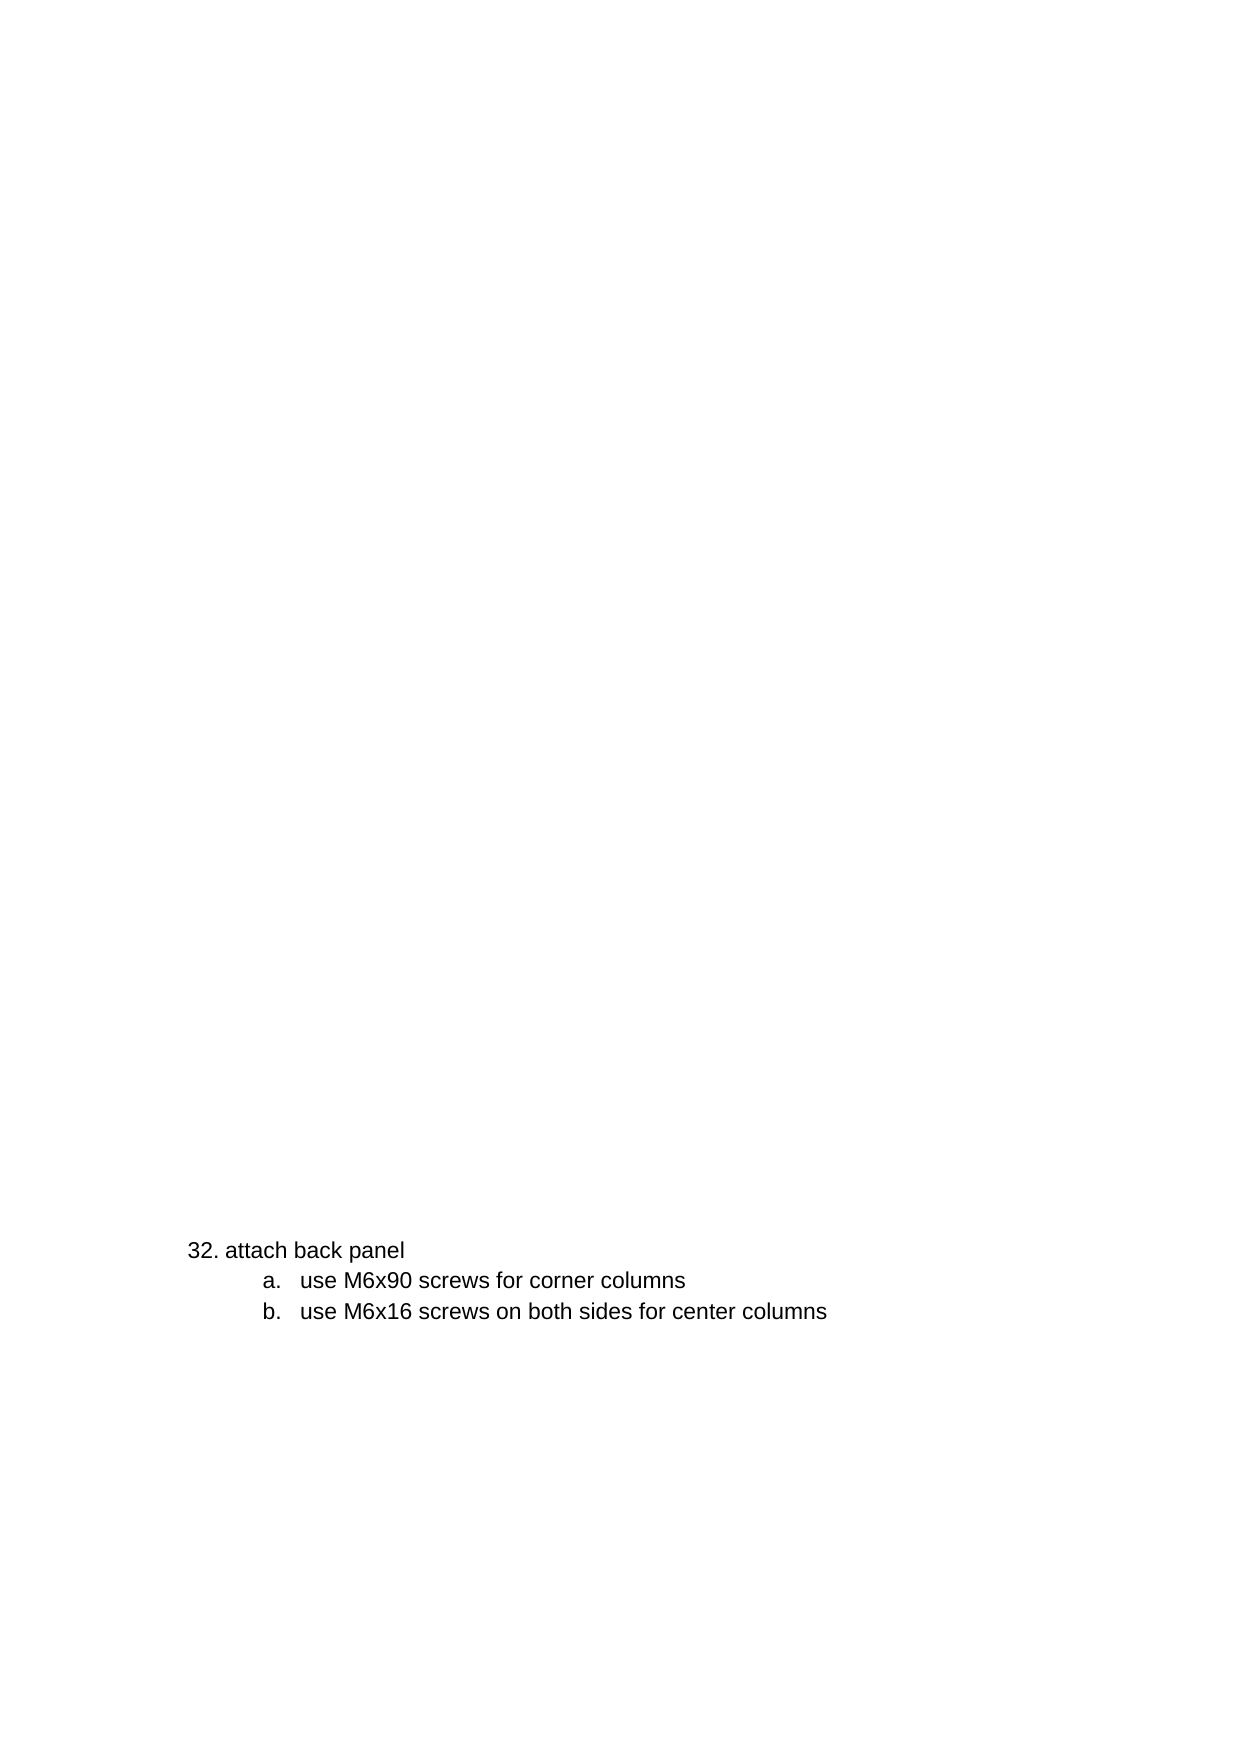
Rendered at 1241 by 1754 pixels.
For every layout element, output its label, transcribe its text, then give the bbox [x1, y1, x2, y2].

list attach back panel [187, 1237, 1090, 1263]
list use M6x90 screws for corner columns [262, 1267, 1090, 1294]
list use M6x16 screws on both sides for center columns [262, 1298, 1090, 1324]
